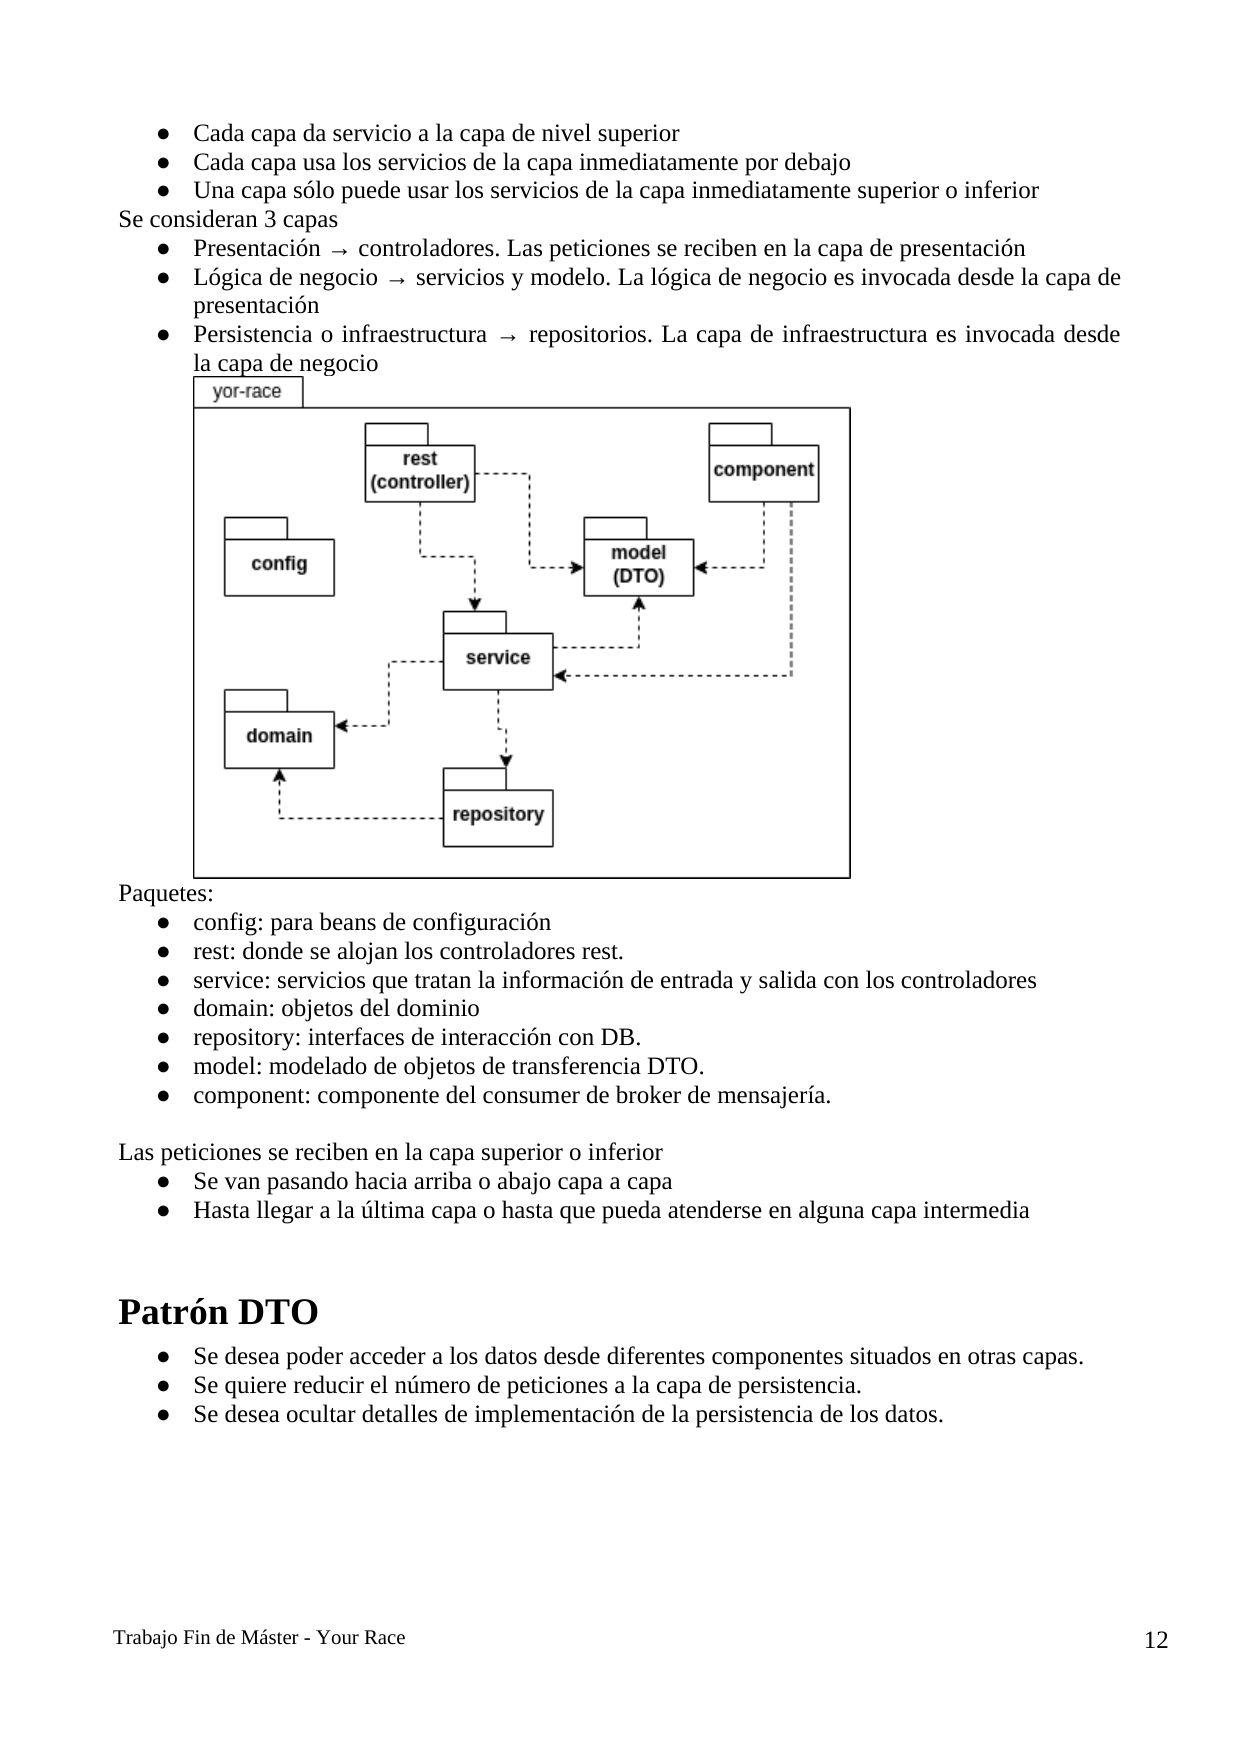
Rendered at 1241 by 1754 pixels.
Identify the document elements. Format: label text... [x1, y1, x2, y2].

list Lógica de negocio → servicios y modelo. La lógica de negocio es invocada desde la capa de presentación [156, 262, 1122, 319]
text Paquetes: [118, 878, 1122, 907]
list Cada capa da servicio a la capa de nivel superior [156, 118, 1122, 147]
list Una capa sólo puede usar los servicios de la capa inmediatamente superior o inferior [156, 176, 1122, 204]
list Hasta llegar a la última capa o hasta que pueda atenderse en alguna capa intermedia [156, 1195, 1122, 1223]
list rest: donde se alojan los controladores rest. [156, 936, 1122, 965]
picture [193, 376, 851, 879]
list component: componente del consumer de broker de mensajería. [156, 1080, 1122, 1108]
list Persistencia o infraestructura → repositorios. La capa de infraestructura es invocada desde la capa de negocio [156, 319, 1122, 377]
list repository: interfaces de interacción con DB. [156, 1022, 1122, 1051]
list Presentación → controladores. Las peticiones se reciben en la capa de presentación [156, 233, 1122, 262]
list Se van pasando hacia arriba o abajo capa a capa [156, 1166, 1122, 1195]
list domain: objetos del dominio [156, 993, 1122, 1022]
text Las peticiones se reciben en la capa superior o inferior [118, 1137, 1122, 1166]
list Se desea ocultar detalles de implementación de la persistencia de los datos. [156, 1399, 1122, 1427]
list Se desea poder acceder a los datos desde diferentes componentes situados en otras capas. [156, 1341, 1122, 1370]
list Cada capa usa los servicios de la capa inmediatamente por debajo [156, 147, 1122, 176]
subtitle Patrón DTO [118, 1290, 1122, 1333]
list model: modelado de objetos de transferencia DTO. [156, 1051, 1122, 1080]
list config: para beans de configuración [156, 907, 1122, 936]
list service: servicios que tratan la información de entrada y salida con los controladores [156, 965, 1122, 993]
text Se consideran 3 capas [118, 204, 1122, 233]
list Se quiere reducir el número de peticiones a la capa de persistencia. [156, 1370, 1122, 1399]
